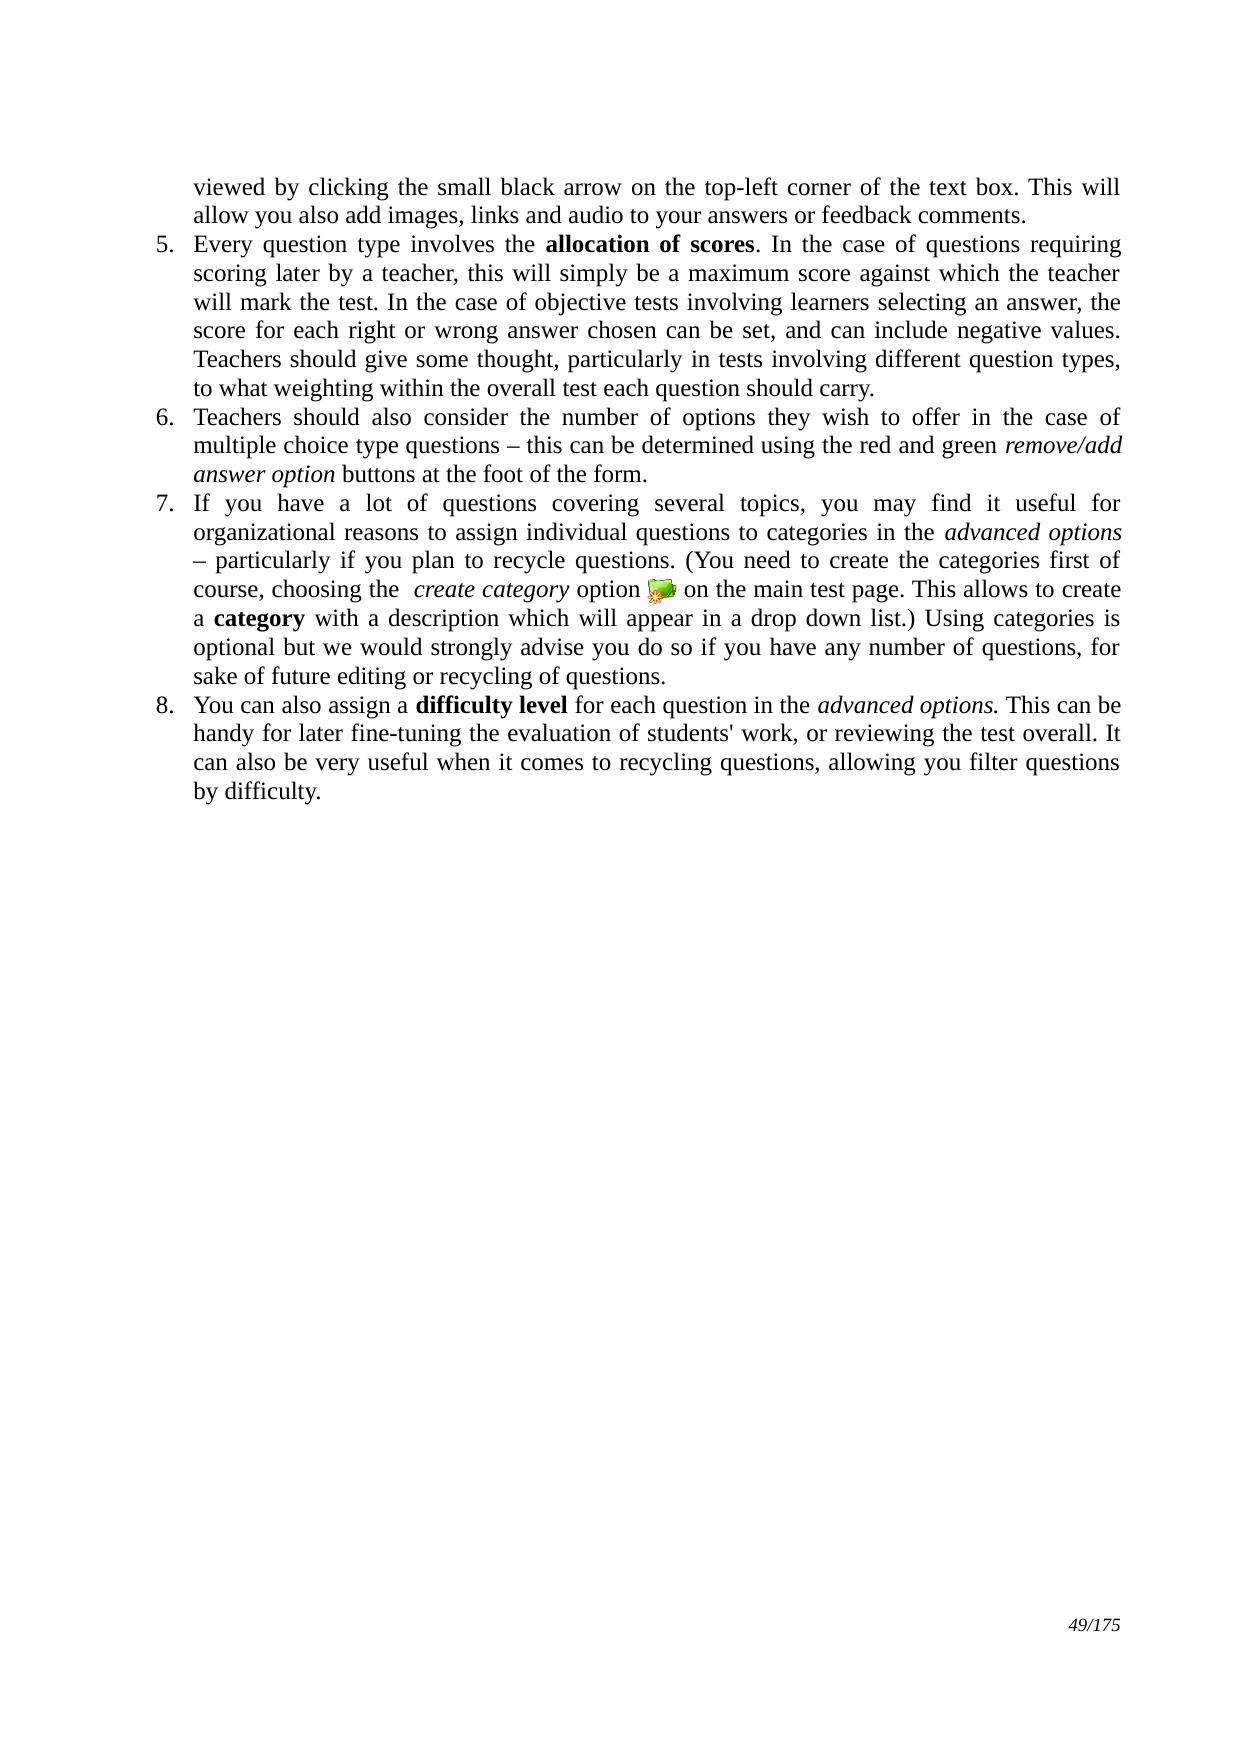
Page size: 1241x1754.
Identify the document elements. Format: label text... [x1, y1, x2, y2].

picture [647, 574, 677, 604]
list You can also assign a difficulty level for each question in the advanced options. This can be handy for later fine-tuning the evaluation of students' work, or reviewing the test overall. It can also be very useful when it comes to recycling questions, allowing you filter questions by difficulty. [156, 690, 1122, 805]
list Teachers should also consider the number of options they wish to offer in the case of multiple choice type questions – this can be determined using the red and green remove/add answer option buttons at the foot of the form. [156, 402, 1122, 488]
list If you have a lot of questions covering several topics, you may find it useful for organizational reasons to assign individual questions to categories in the advanced options – particularly if you plan to recycle questions. (You need to create the categories first of course, choosing the create category option on the main test page. This allows to create a category with a description which will appear in a drop down list.) Using categories is optional but we would strongly advise you do so if you have any number of questions, for sake of future editing or recycling of questions. [156, 488, 1122, 690]
list viewed by clicking the small black arrow on the top-left corner of the text box. This will allow you also add images, links and audio to your answers or feedback comments. [156, 172, 1122, 229]
list Every question type involves the allocation of scores. In the case of questions requiring scoring later by a teacher, this will simply be a maximum score against which the teacher will mark the test. In the case of objective tests involving learners selecting an answer, the score for each right or wrong answer chosen can be set, and can include negative values. Teachers should give some thought, particularly in tests involving different question types, to what weighting within the overall test each question should carry. [156, 229, 1122, 402]
